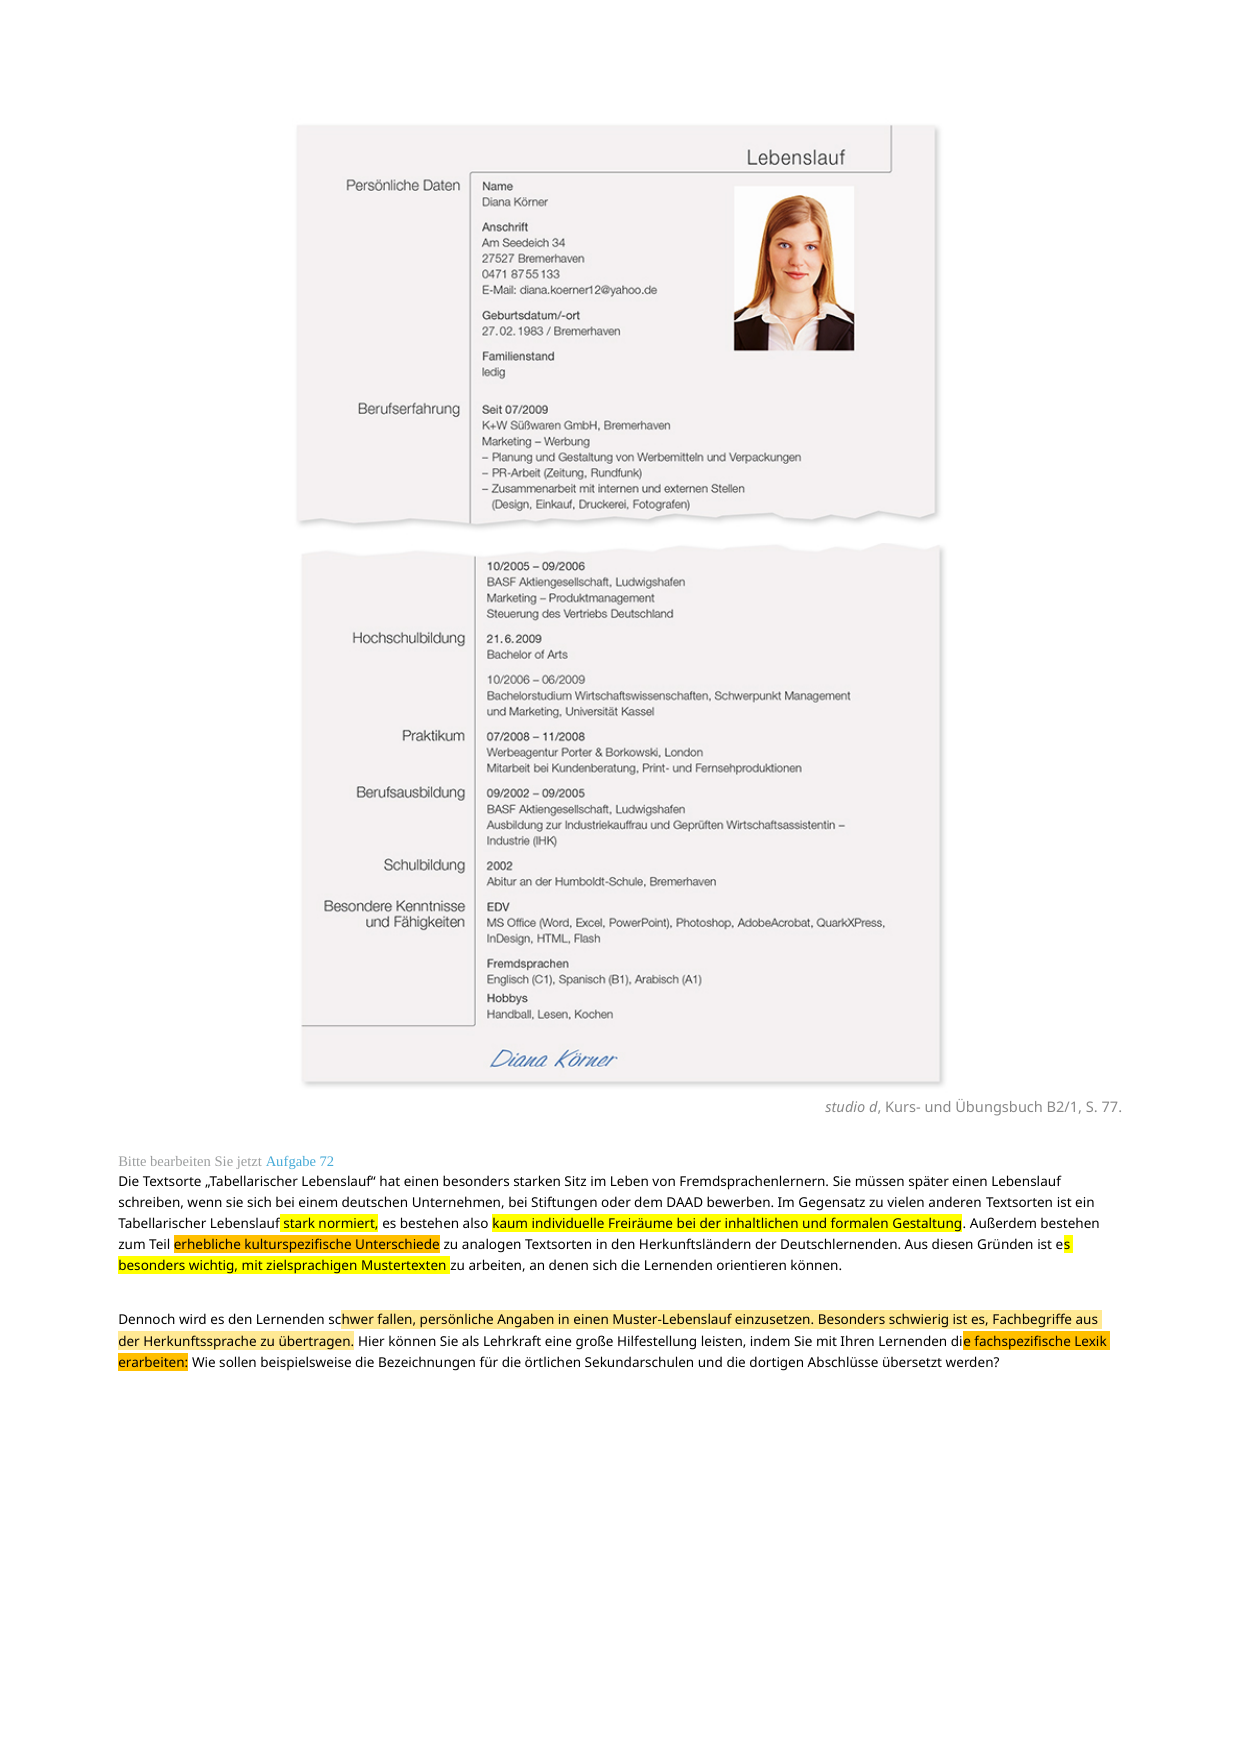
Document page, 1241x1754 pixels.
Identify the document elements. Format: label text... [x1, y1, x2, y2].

picture [292, 543, 949, 1093]
text studio d, Kurs- und Übungsbuch B2/1, S. 77. [118, 1096, 1122, 1116]
text Die Textsorte „Tabellarischer Lebenslauf“ hat einen besonders starken Sitz im Leben von Fremdsprachenlernern. Sie müssen später einen Lebenslauf schreiben, wenn sie sich bei einem deutschen Unternehmen, bei Stiftungen oder dem DAAD bewerben. Im Gegensatz zu vielen anderen Textsorten ist ein Tabellarischer Lebenslauf stark normiert, es bestehen also kaum individuelle Freiräume bei der inhaltlichen und formalen Gestaltung. Außerdem bestehen zum Teil erhebliche kulturspezifische Unterschiede zu analogen Textsorten in den Herkunftsländern der Deutschlernenden. Aus diesen Gründen ist es besonders wichtig, mit zielsprachigen Mustertexten zu arbeiten, an denen sich die Lernenden orientieren können. [118, 1172, 1122, 1274]
text Bitte bearbeiten Sie jetzt Aufgabe 72 [118, 1152, 1122, 1169]
picture [292, 118, 949, 539]
text Dennoch wird es den Lernenden schwer fallen, persönliche Angaben in einen Muster-Lebenslauf einzusetzen. Besonders schwierig ist es, Fachbegriffe aus der Herkunftssprache zu übertragen. Hier können Sie als Lehrkraft eine große Hilfestellung leisten, indem Sie mit Ihren Lernenden die fachspezifische Lexik erarbeiten: Wie sollen beispielsweise die Bezeichnungen für die örtlichen Sekundarschulen und die dortigen Abschlüsse übersetzt werden? [118, 1310, 1122, 1371]
